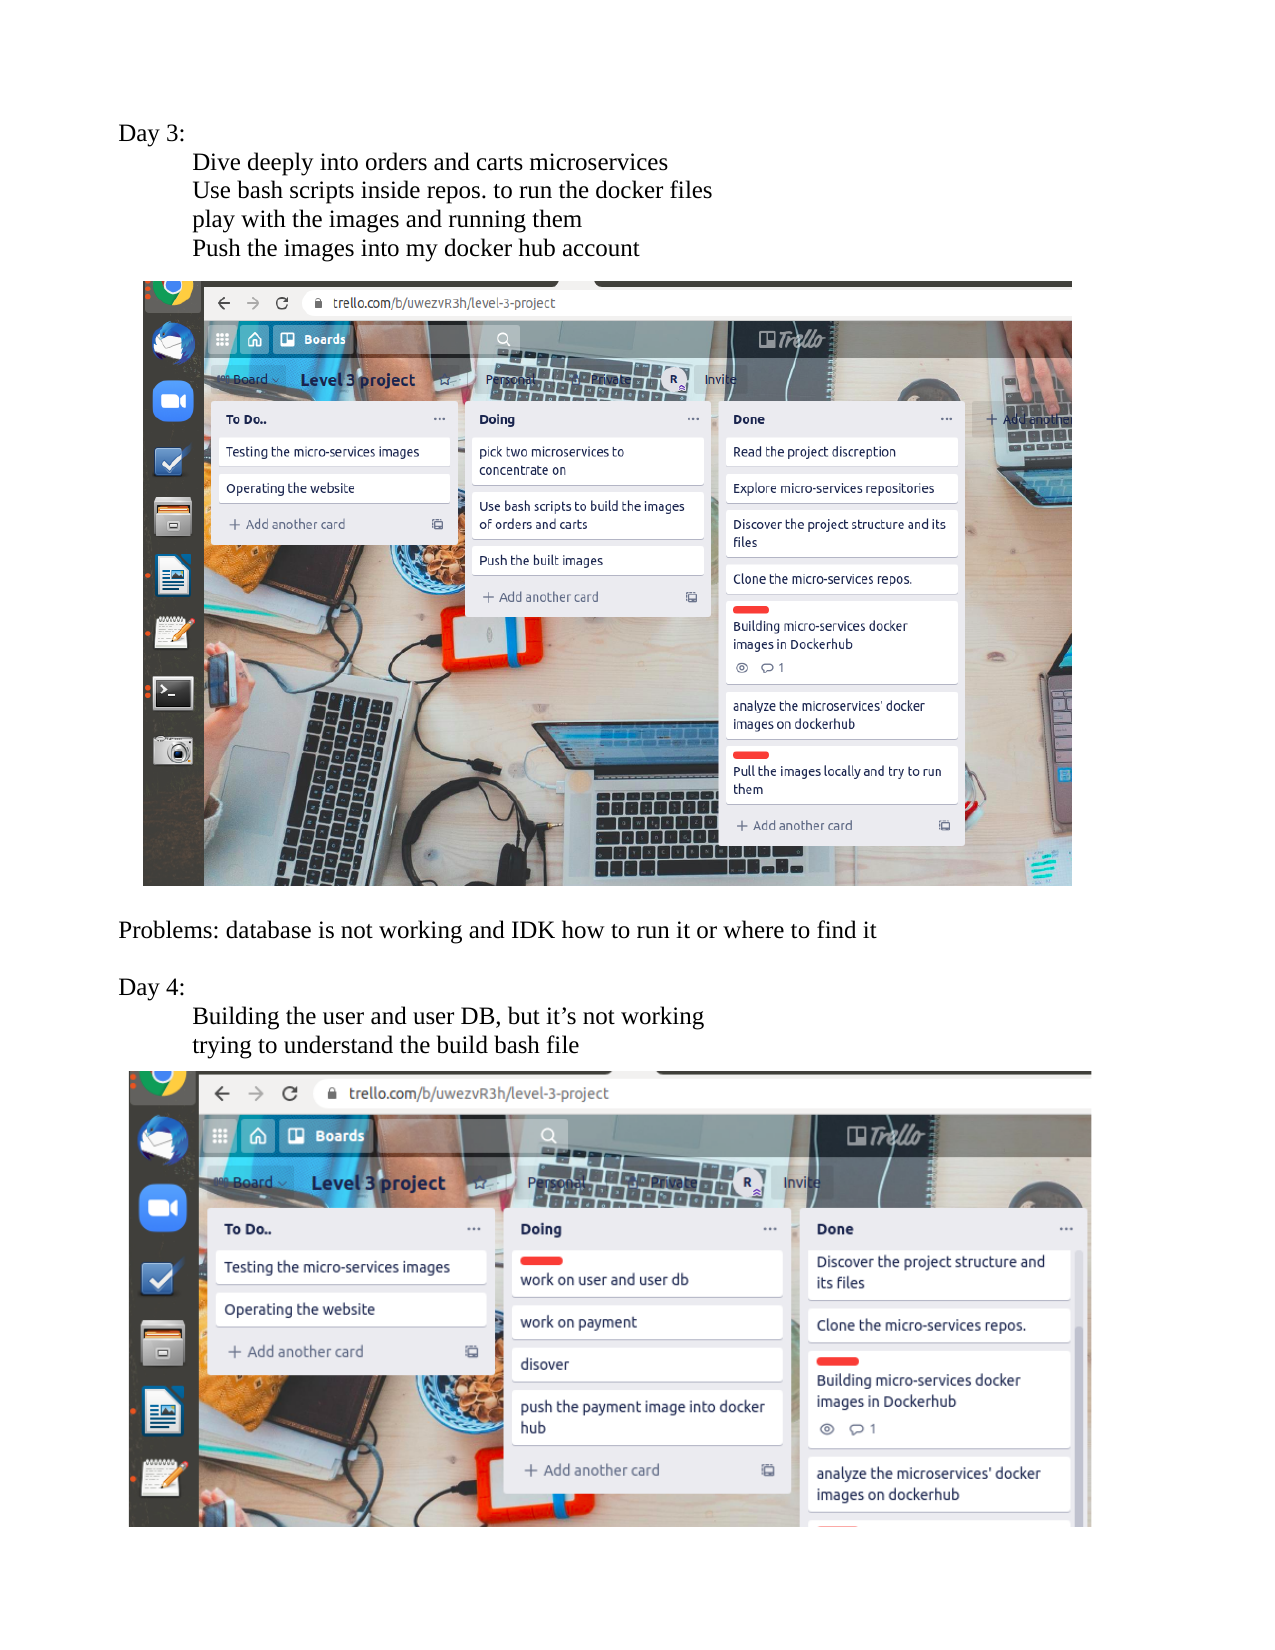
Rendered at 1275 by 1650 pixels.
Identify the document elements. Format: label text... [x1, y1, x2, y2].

text Day 4: [118, 972, 1157, 1001]
text trying to understand the build bash file [118, 1030, 1157, 1058]
picture [143, 281, 1072, 886]
text Building the user and user DB, but it’s not working [118, 1001, 1157, 1030]
text Use bash scripts inside repos. to run the docker files [118, 176, 1157, 204]
text Push the images into my docker hub account [118, 233, 1157, 262]
text Problems: database is not working and IDK how to run it or where to find it [118, 915, 1157, 943]
text play with the images and running them [118, 204, 1157, 233]
picture [128, 1071, 1092, 1527]
text Day 3: [118, 118, 1157, 147]
text Dive deeply into orders and carts microservices [118, 147, 1157, 176]
